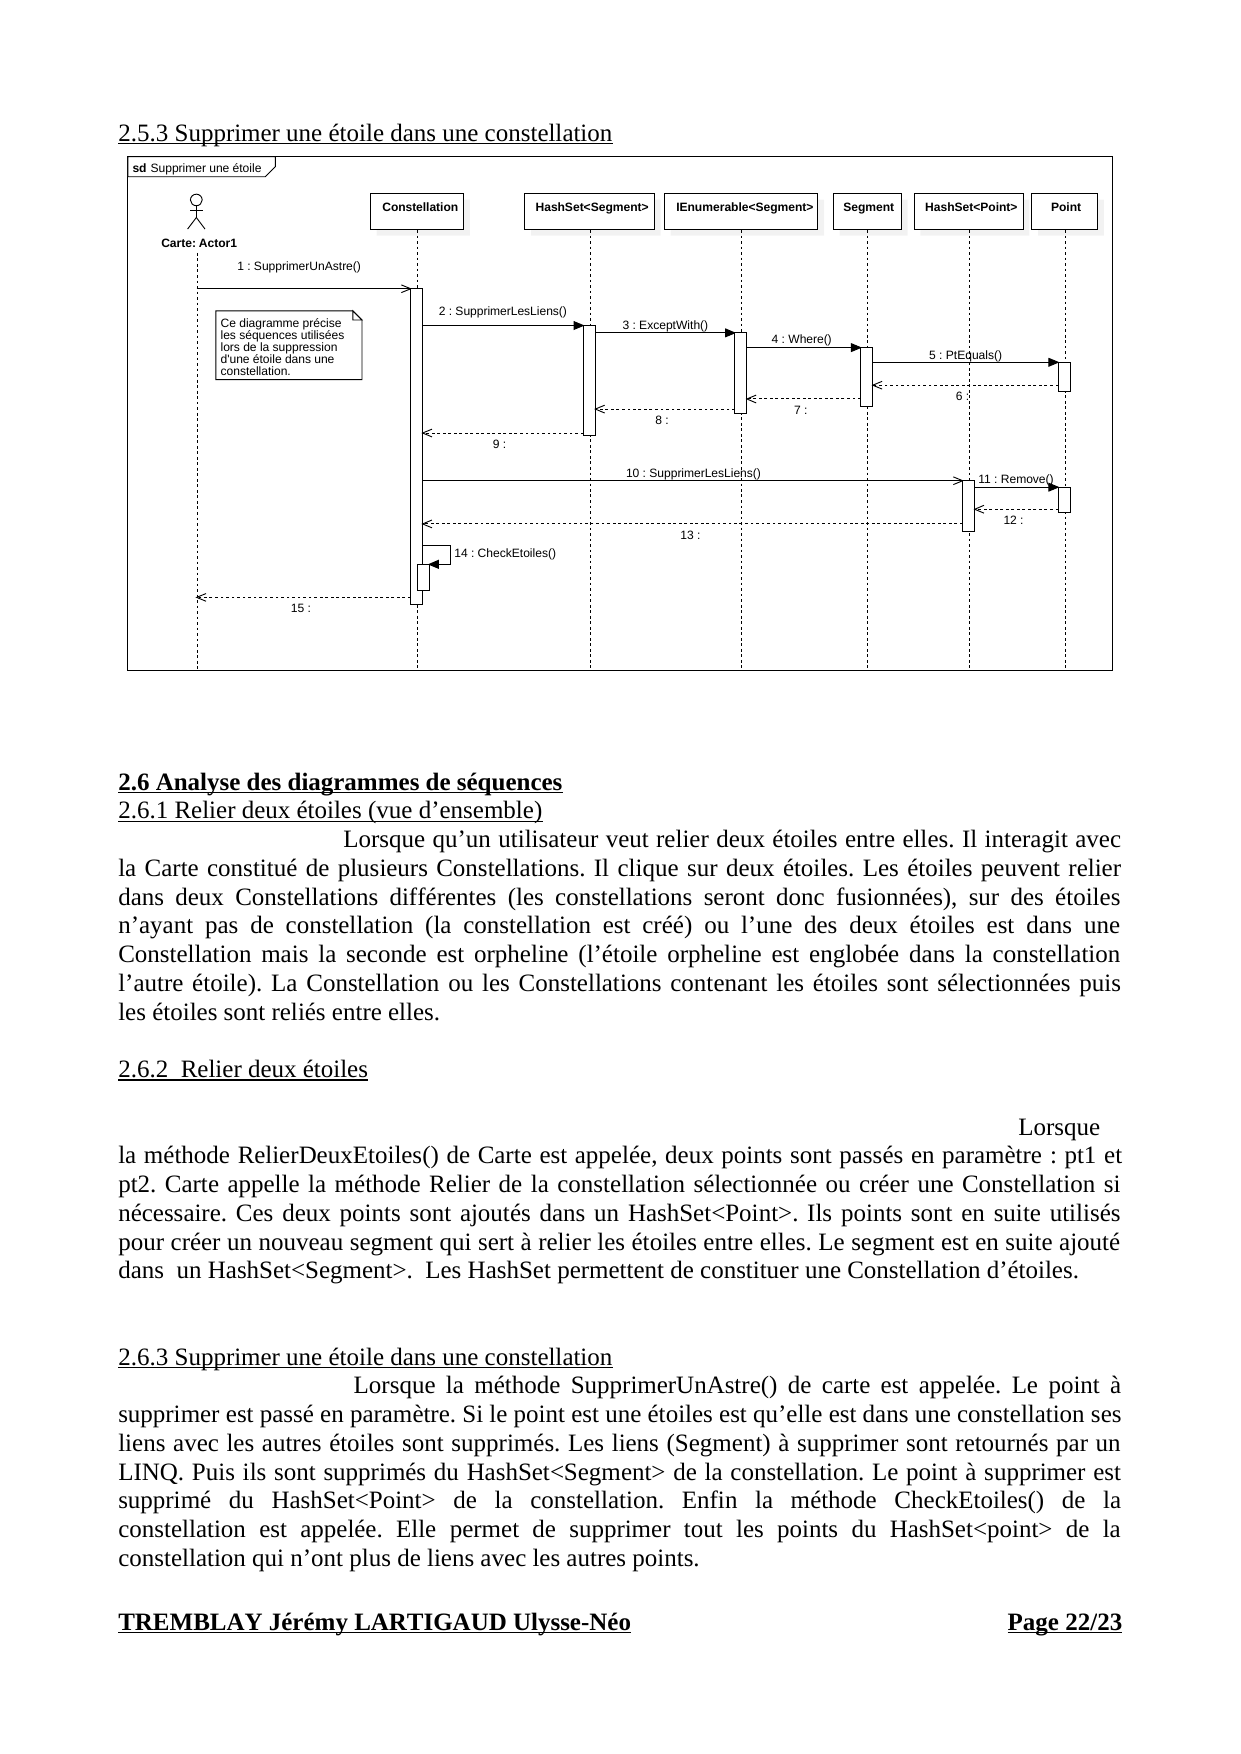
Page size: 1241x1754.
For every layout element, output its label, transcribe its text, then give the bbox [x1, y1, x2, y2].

text Lorsque la méthode RelierDeuxEtoiles() de Carte est appelée, deux points sont passés en paramètre : pt1 et pt2. Carte appelle la méthode Relier de la constellation sélectionnée ou créer une Constellation si nécessaire. Ces deux points sont ajoutés dans un HashSet<Point>. Ils points sont en suite utilisés pour créer un nouveau segment qui sert à relier les étoiles entre elles. Le segment est en suite ajouté dans un HashSet<Segment>. Les HashSet permettent de constituer une Constellation d’étoiles. [118, 1083, 1122, 1284]
text 2.6 Analyse des diagrammes de séquences [118, 767, 1122, 796]
text 2.5.3 Supprimer une étoile dans une constellation [118, 118, 1122, 147]
text 2.6.3 Supprimer une étoile dans une constellation [118, 1342, 1122, 1371]
text 2.6.1 Relier deux étoiles (vue d’ensemble) [118, 796, 1122, 824]
text Lorsque la méthode SupprimerUnAstre() de carte est appelée. Le point à supprimer est passé en paramètre. Si le point est une étoiles est qu’elle est dans une constellation ses liens avec les autres étoiles sont supprimés. Les liens (Segment) à supprimer sont retournés par un LINQ. Puis ils sont supprimés du HashSet<Segment> de la constellation. Le point à supprimer est supprimé du HashSet<Point> de la constellation. Enfin la méthode CheckEtoiles() de la constellation est appelée. Elle permet de supprimer tout les points du HashSet<point> de la constellation qui n’ont plus de liens avec les autres points. [118, 1371, 1122, 1572]
text Lorsque qu’un utilisateur veut relier deux étoiles entre elles. Il interagit avec la Carte constitué de plusieurs Constellations. Il clique sur deux étoiles. Les étoiles peuvent relier dans deux Constellations différentes (les constellations seront donc fusionnées), sur des étoiles n’ayant pas de constellation (la constellation est créé) ou l’une des deux étoiles est dans une Constellation mais la seconde est orpheline (l’étoile orpheline est englobée dans la constellation l’autre étoile). La Constellation ou les Constellations contenant les étoiles sont sélectionnées puis les étoiles sont reliés entre elles. [118, 824, 1122, 1026]
text 2.6.2 Relier deux étoiles [118, 1054, 1122, 1083]
